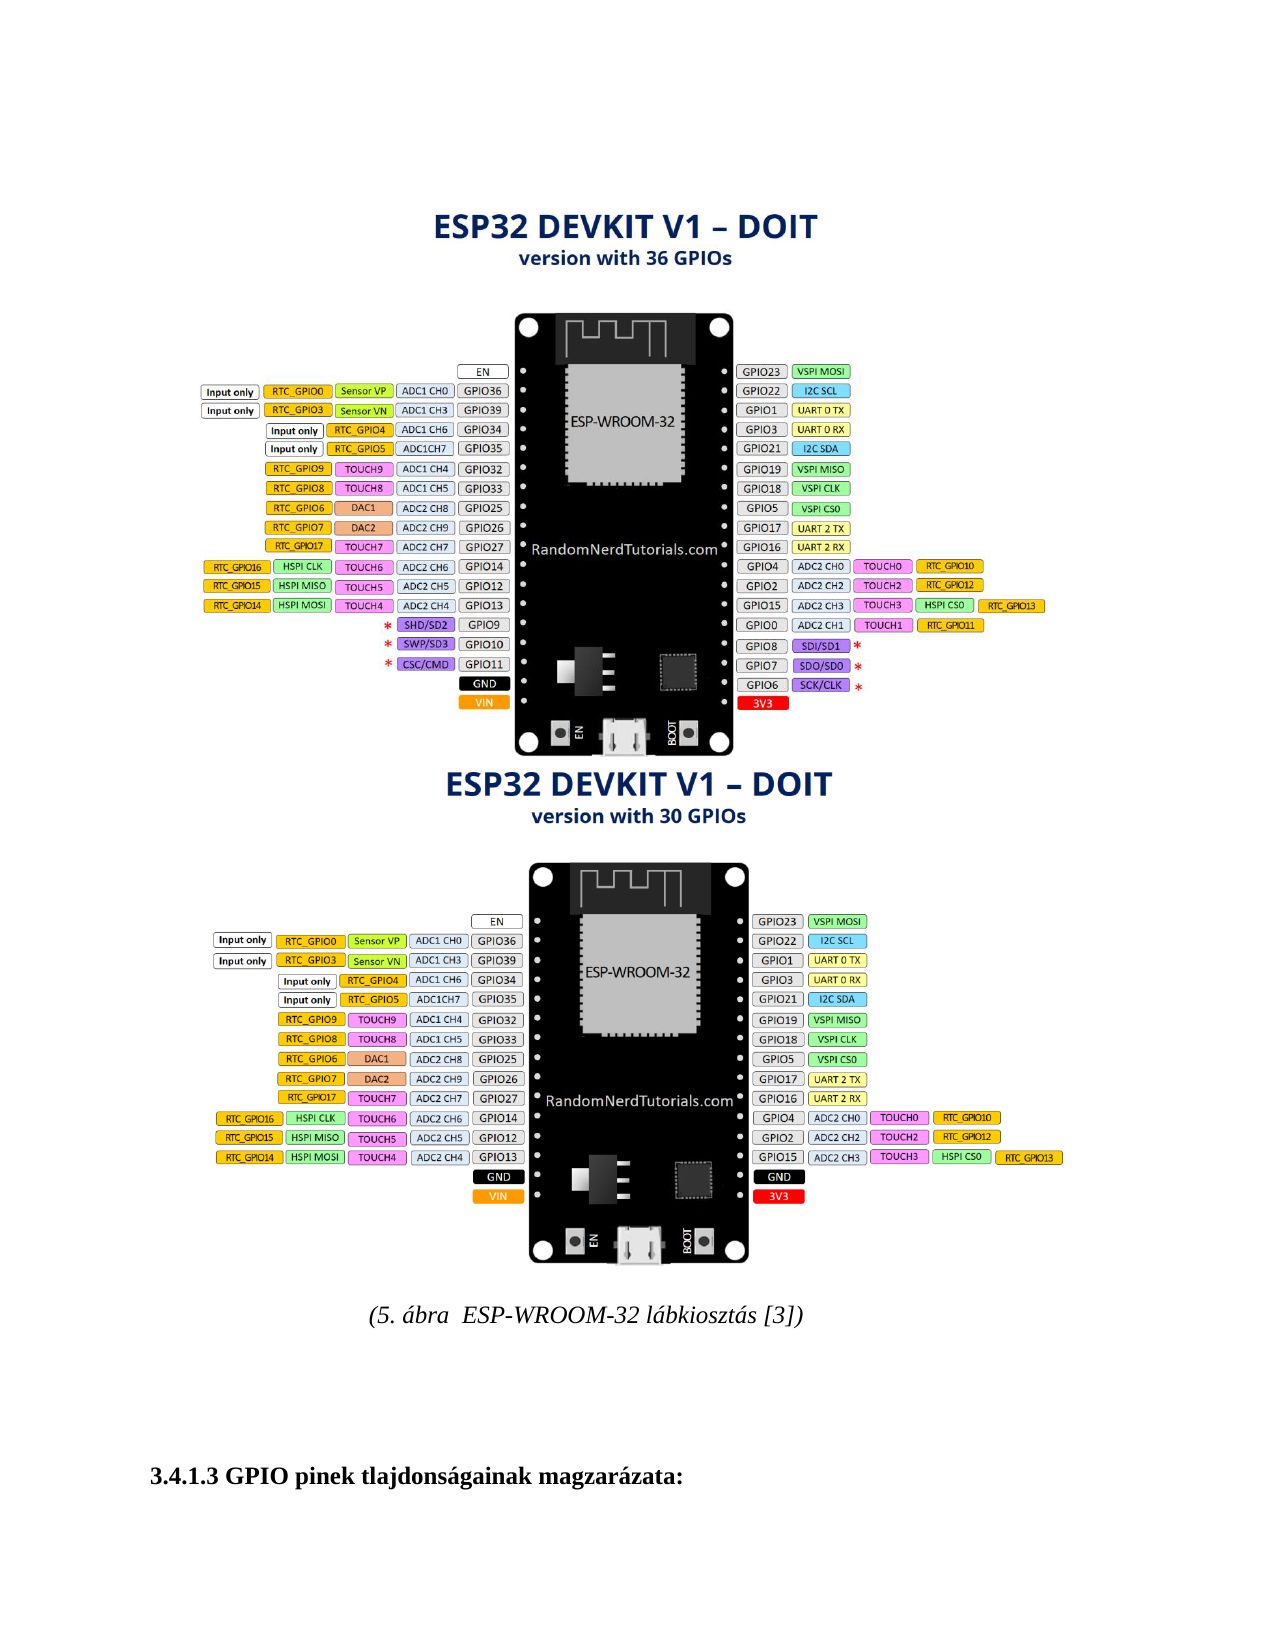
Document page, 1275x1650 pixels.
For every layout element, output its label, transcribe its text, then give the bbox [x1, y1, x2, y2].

text (5. ábra ESP-WROOM-32 lábkiosztás [3]) [300, 482, 1125, 1329]
text 3.4.1.3 GPIO pinek tlajdonságainak magzarázata: [150, 1461, 1125, 1490]
picture [193, 201, 1068, 1275]
